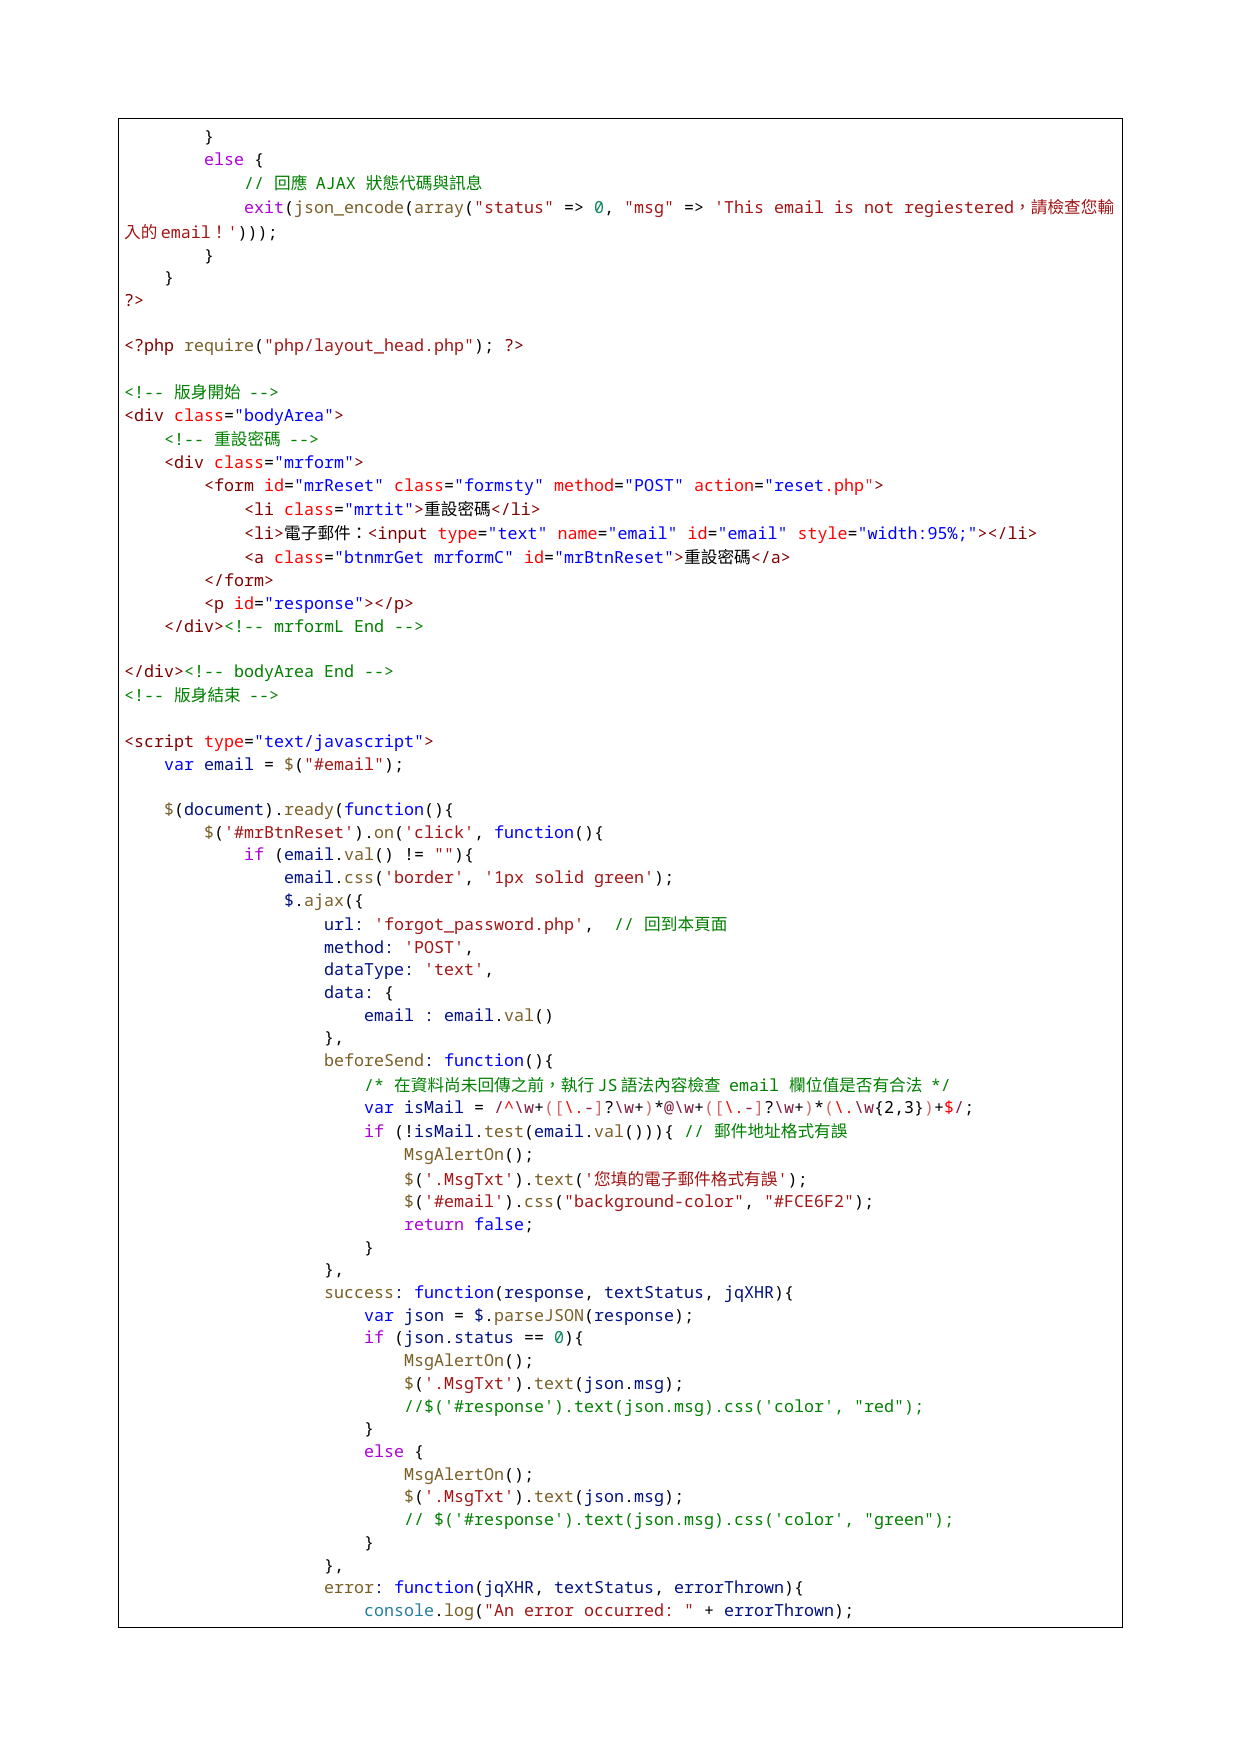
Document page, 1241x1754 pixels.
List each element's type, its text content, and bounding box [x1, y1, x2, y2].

table_header } else { // 回應 AJAX 狀態代碼與訊息 exit(json_encode(array("status" => 0, "msg" => 'This email is not regiestered，請檢查您輸入的email！'))); } } ?> <?php require("php/layout_head.php"); ?> <!-- 版身開始 --> <div class="bodyArea"> <!-- 重設密碼 --> <div class="mrform"> <form id="mrReset" class="formsty" method="POST" action="reset.php"> <li class="mrtit">重設密碼</li> <li>電子郵件：<input type="text" name="email" id="email" style="width:95%;"></li> <a class="btnmrGet mrformC" id="mrBtnReset">重設密碼</a> </form> <p id="response"></p> </div><!-- mrformL End --> </div><!-- bodyArea End --> <!-- 版身結束 --> <script type="text/javascript"> var email = $("#email"); $(document).ready(function(){ $('#mrBtnReset').on('click', function(){ if (email.val() != ""){ email.css('border', '1px solid green'); $.ajax({ url: 'forgot_password.php', // 回到本頁面 method: 'POST', dataType: 'text', data: { email : email.val() }, beforeSend: function(){ /* 在資料尚未回傳之前，執行JS語法內容檢查 email 欄位值是否有合法 */ var isMail = /^\w+([\.-]?\w+)*@\w+([\.-]?\w+)*(\.\w{2,3})+$/; if (!isMail.test(email.val())){ // 郵件地址格式有誤 MsgAlertOn(); $('.MsgTxt').text('您填的電子郵件格式有誤'); $('#email').css("background-color", "#FCE6F2"); return false; } }, success: function(response, textStatus, jqXHR){ var json = $.parseJSON(response); if (json.status == 0){ MsgAlertOn(); $('.MsgTxt').text(json.msg); //$('#response').text(json.msg).css('color', "red"); } else { MsgAlertOn(); $('.MsgTxt').text(json.msg); // $('#response').text(json.msg).css('color', "green"); } }, error: function(jqXHR, textStatus, errorThrown){ console.log("An error occurred: " + errorThrown); [119, 119, 1122, 1627]
